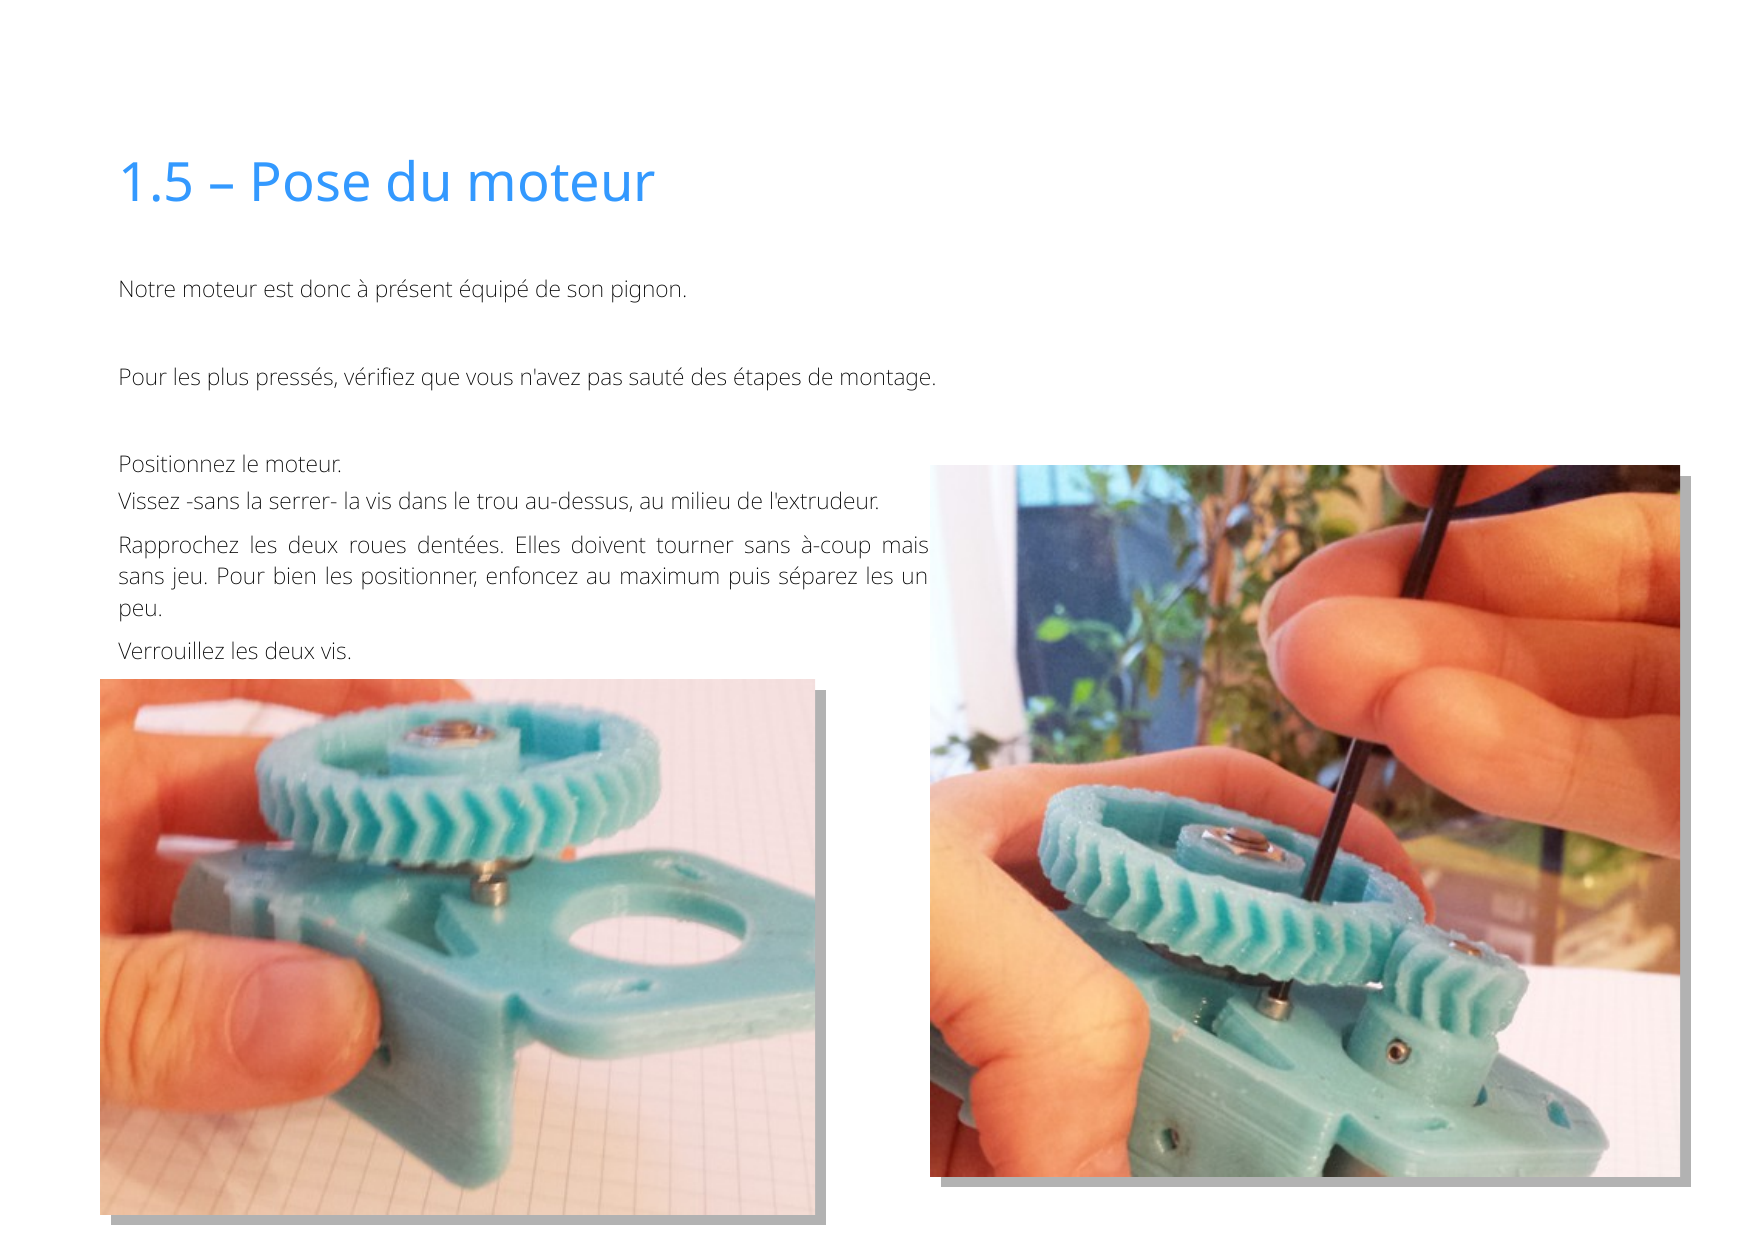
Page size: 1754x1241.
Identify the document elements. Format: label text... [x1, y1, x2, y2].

picture [100, 679, 816, 1215]
text Rapprochez les deux roues dentées. Elles doivent tourner sans à-coup mais sans jeu. Pour bien les positionner, enfoncez au maximum puis séparez les un peu. [118, 529, 930, 623]
text Verrouillez les deux vis. [118, 635, 930, 667]
subtitle 1.5 – Pose du moteur [118, 143, 1636, 217]
text Pour les plus pressés, vérifiez que vous n'avez pas sauté des étapes de montage. [118, 361, 1636, 392]
text Notre moteur est donc à présent équipé de son pignon. [118, 273, 1636, 304]
text Positionnez le moteur. [118, 448, 1636, 479]
text Vissez -sans la serrer- la vis dans le trou au-dessus, au milieu de l'extrudeur. [118, 485, 930, 517]
picture [930, 465, 1681, 1177]
